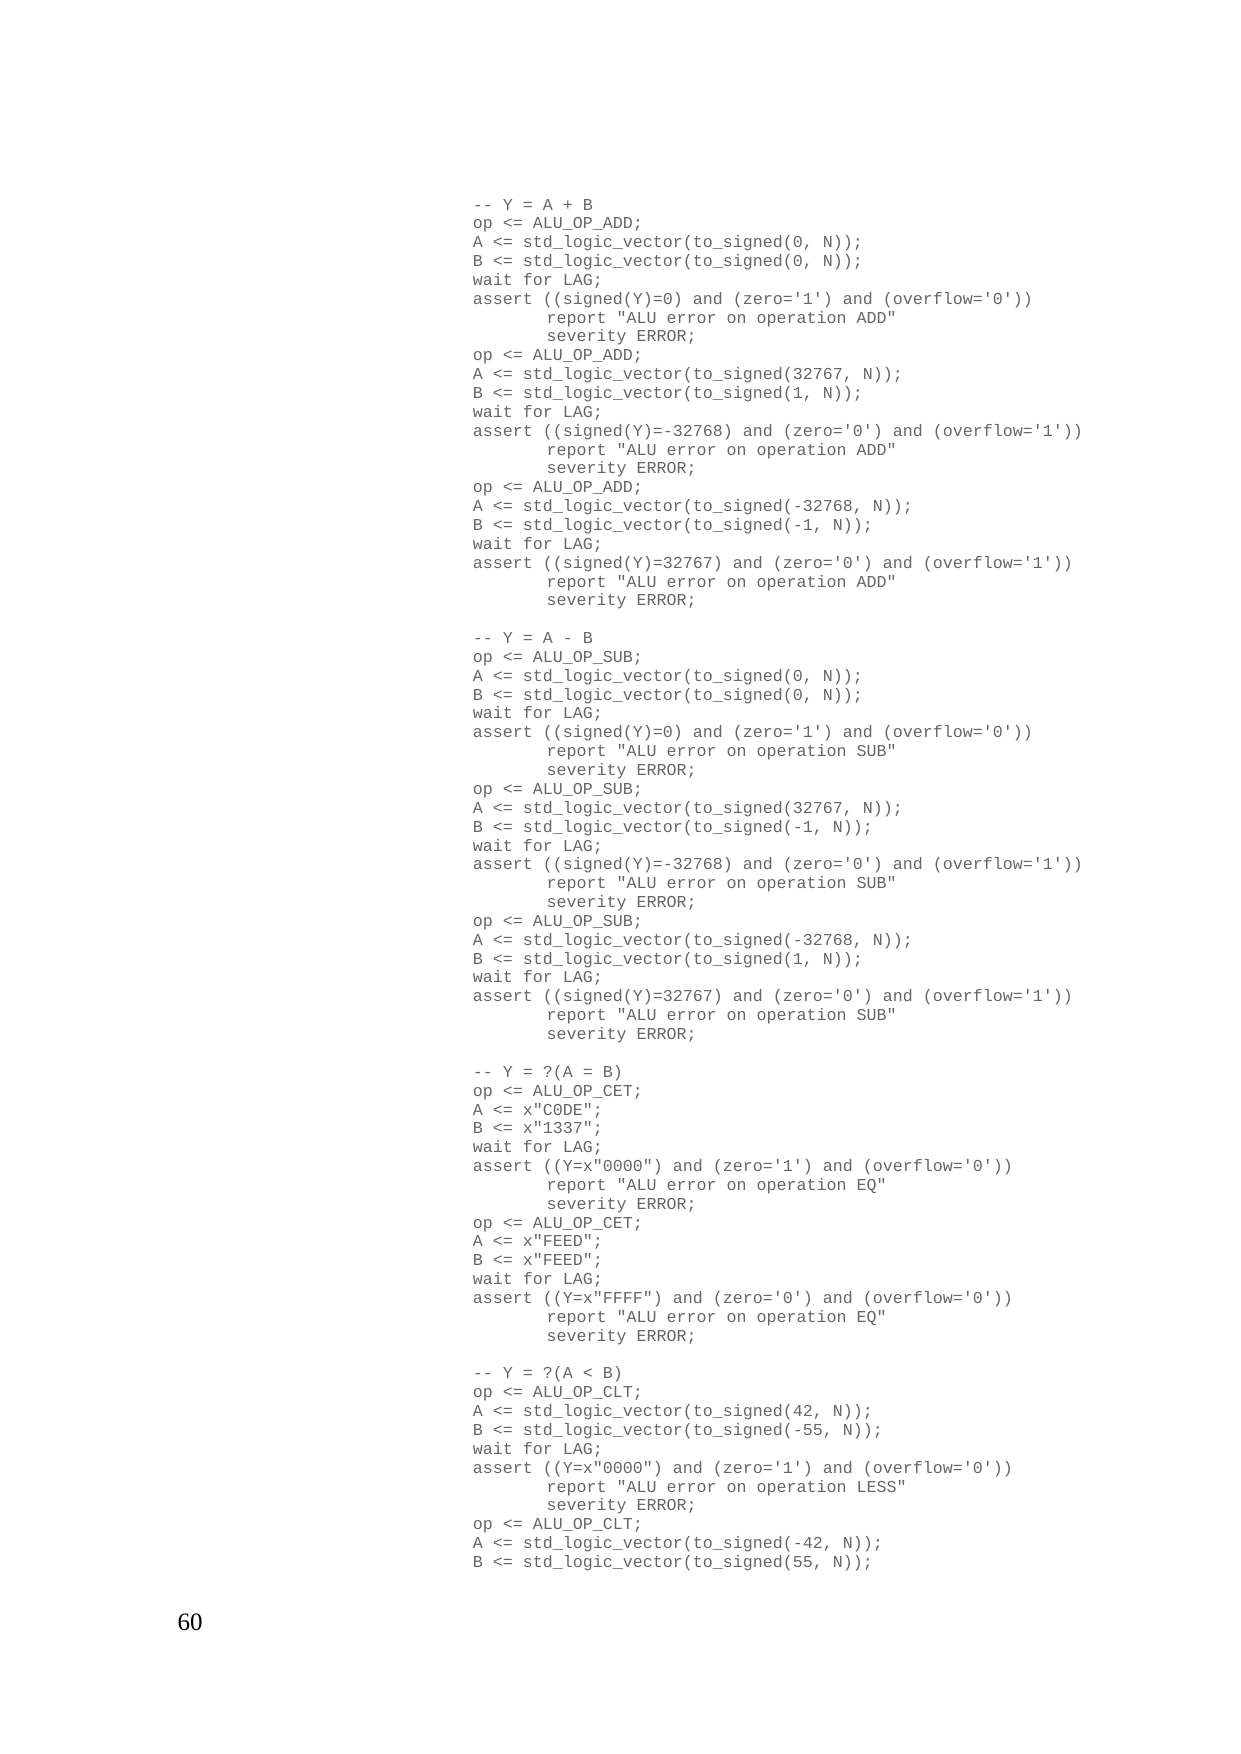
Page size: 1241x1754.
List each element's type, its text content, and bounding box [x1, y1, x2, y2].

text A <= std_logic_vector(to_signed(32767, N)); [177, 799, 1122, 818]
text A <= x"FEED"; [177, 1233, 1122, 1252]
text op <= ALU_OP_SUB; [177, 912, 1122, 931]
text A <= x"C0DE"; [177, 1101, 1122, 1120]
text B <= std_logic_vector(to_signed(55, N)); [177, 1553, 1122, 1572]
text assert ((signed(Y)=0) and (zero='1') and (overflow='0')) [177, 724, 1122, 743]
text assert ((signed(Y)=-32768) and (zero='0') and (overflow='1')) [177, 422, 1122, 441]
text wait for LAG; [177, 271, 1122, 290]
text assert ((signed(Y)=0) and (zero='1') and (overflow='0')) [177, 290, 1122, 309]
text report "ALU error on operation ADD" [177, 441, 1122, 460]
text op <= ALU_OP_CET; [177, 1214, 1122, 1233]
text B <= std_logic_vector(to_signed(1, N)); [177, 950, 1122, 969]
text wait for LAG; [177, 535, 1122, 554]
text A <= std_logic_vector(to_signed(32767, N)); [177, 366, 1122, 384]
text -- Y = ?(A = B) [177, 1063, 1122, 1082]
text B <= std_logic_vector(to_signed(-1, N)); [177, 517, 1122, 535]
text A <= std_logic_vector(to_signed(42, N)); [177, 1403, 1122, 1422]
text report "ALU error on operation LESS" [177, 1478, 1122, 1497]
text wait for LAG; [177, 1271, 1122, 1289]
text -- Y = A + B [177, 196, 1122, 215]
text wait for LAG; [177, 1139, 1122, 1158]
text op <= ALU_OP_SUB; [177, 781, 1122, 799]
text op <= ALU_OP_CET; [177, 1082, 1122, 1101]
text assert ((signed(Y)=32767) and (zero='0') and (overflow='1')) [177, 988, 1122, 1007]
text B <= std_logic_vector(to_signed(0, N)); [177, 253, 1122, 271]
text op <= ALU_OP_CLT; [177, 1516, 1122, 1535]
text severity ERROR; [177, 894, 1122, 912]
text A <= std_logic_vector(to_signed(0, N)); [177, 667, 1122, 686]
text B <= std_logic_vector(to_signed(-1, N)); [177, 818, 1122, 837]
text wait for LAG; [177, 403, 1122, 422]
text severity ERROR; [177, 328, 1122, 347]
text report "ALU error on operation SUB" [177, 743, 1122, 762]
text -- Y = A - B [177, 630, 1122, 648]
text severity ERROR; [177, 460, 1122, 479]
text B <= x"1337"; [177, 1120, 1122, 1139]
text report "ALU error on operation SUB" [177, 875, 1122, 894]
text report "ALU error on operation ADD" [177, 573, 1122, 592]
text assert ((Y=x"0000") and (zero='1') and (overflow='0')) [177, 1158, 1122, 1176]
text B <= std_logic_vector(to_signed(0, N)); [177, 686, 1122, 705]
text op <= ALU_OP_ADD; [177, 215, 1122, 234]
text op <= ALU_OP_ADD; [177, 347, 1122, 366]
text B <= std_logic_vector(to_signed(1, N)); [177, 384, 1122, 403]
text A <= std_logic_vector(to_signed(-32768, N)); [177, 498, 1122, 517]
text wait for LAG; [177, 837, 1122, 856]
text severity ERROR; [177, 1026, 1122, 1044]
text assert ((Y=x"0000") and (zero='1') and (overflow='0')) [177, 1459, 1122, 1478]
text op <= ALU_OP_CLT; [177, 1384, 1122, 1403]
text severity ERROR; [177, 1327, 1122, 1346]
text -- Y = ?(A < B) [177, 1365, 1122, 1384]
text severity ERROR; [177, 1497, 1122, 1516]
text severity ERROR; [177, 592, 1122, 611]
text report "ALU error on operation ADD" [177, 309, 1122, 328]
text A <= std_logic_vector(to_signed(-42, N)); [177, 1535, 1122, 1553]
text A <= std_logic_vector(to_signed(0, N)); [177, 234, 1122, 253]
text B <= std_logic_vector(to_signed(-55, N)); [177, 1422, 1122, 1440]
text B <= x"FEED"; [177, 1252, 1122, 1271]
text report "ALU error on operation SUB" [177, 1007, 1122, 1026]
text severity ERROR; [177, 1195, 1122, 1214]
text report "ALU error on operation EQ" [177, 1308, 1122, 1327]
text assert ((signed(Y)=32767) and (zero='0') and (overflow='1')) [177, 554, 1122, 573]
text op <= ALU_OP_ADD; [177, 479, 1122, 498]
text wait for LAG; [177, 705, 1122, 724]
text severity ERROR; [177, 762, 1122, 781]
text A <= std_logic_vector(to_signed(-32768, N)); [177, 931, 1122, 950]
text assert ((signed(Y)=-32768) and (zero='0') and (overflow='1')) [177, 856, 1122, 875]
text assert ((Y=x"FFFF") and (zero='0') and (overflow='0')) [177, 1289, 1122, 1308]
text op <= ALU_OP_SUB; [177, 648, 1122, 667]
text wait for LAG; [177, 969, 1122, 988]
text wait for LAG; [177, 1440, 1122, 1459]
text report "ALU error on operation EQ" [177, 1176, 1122, 1195]
